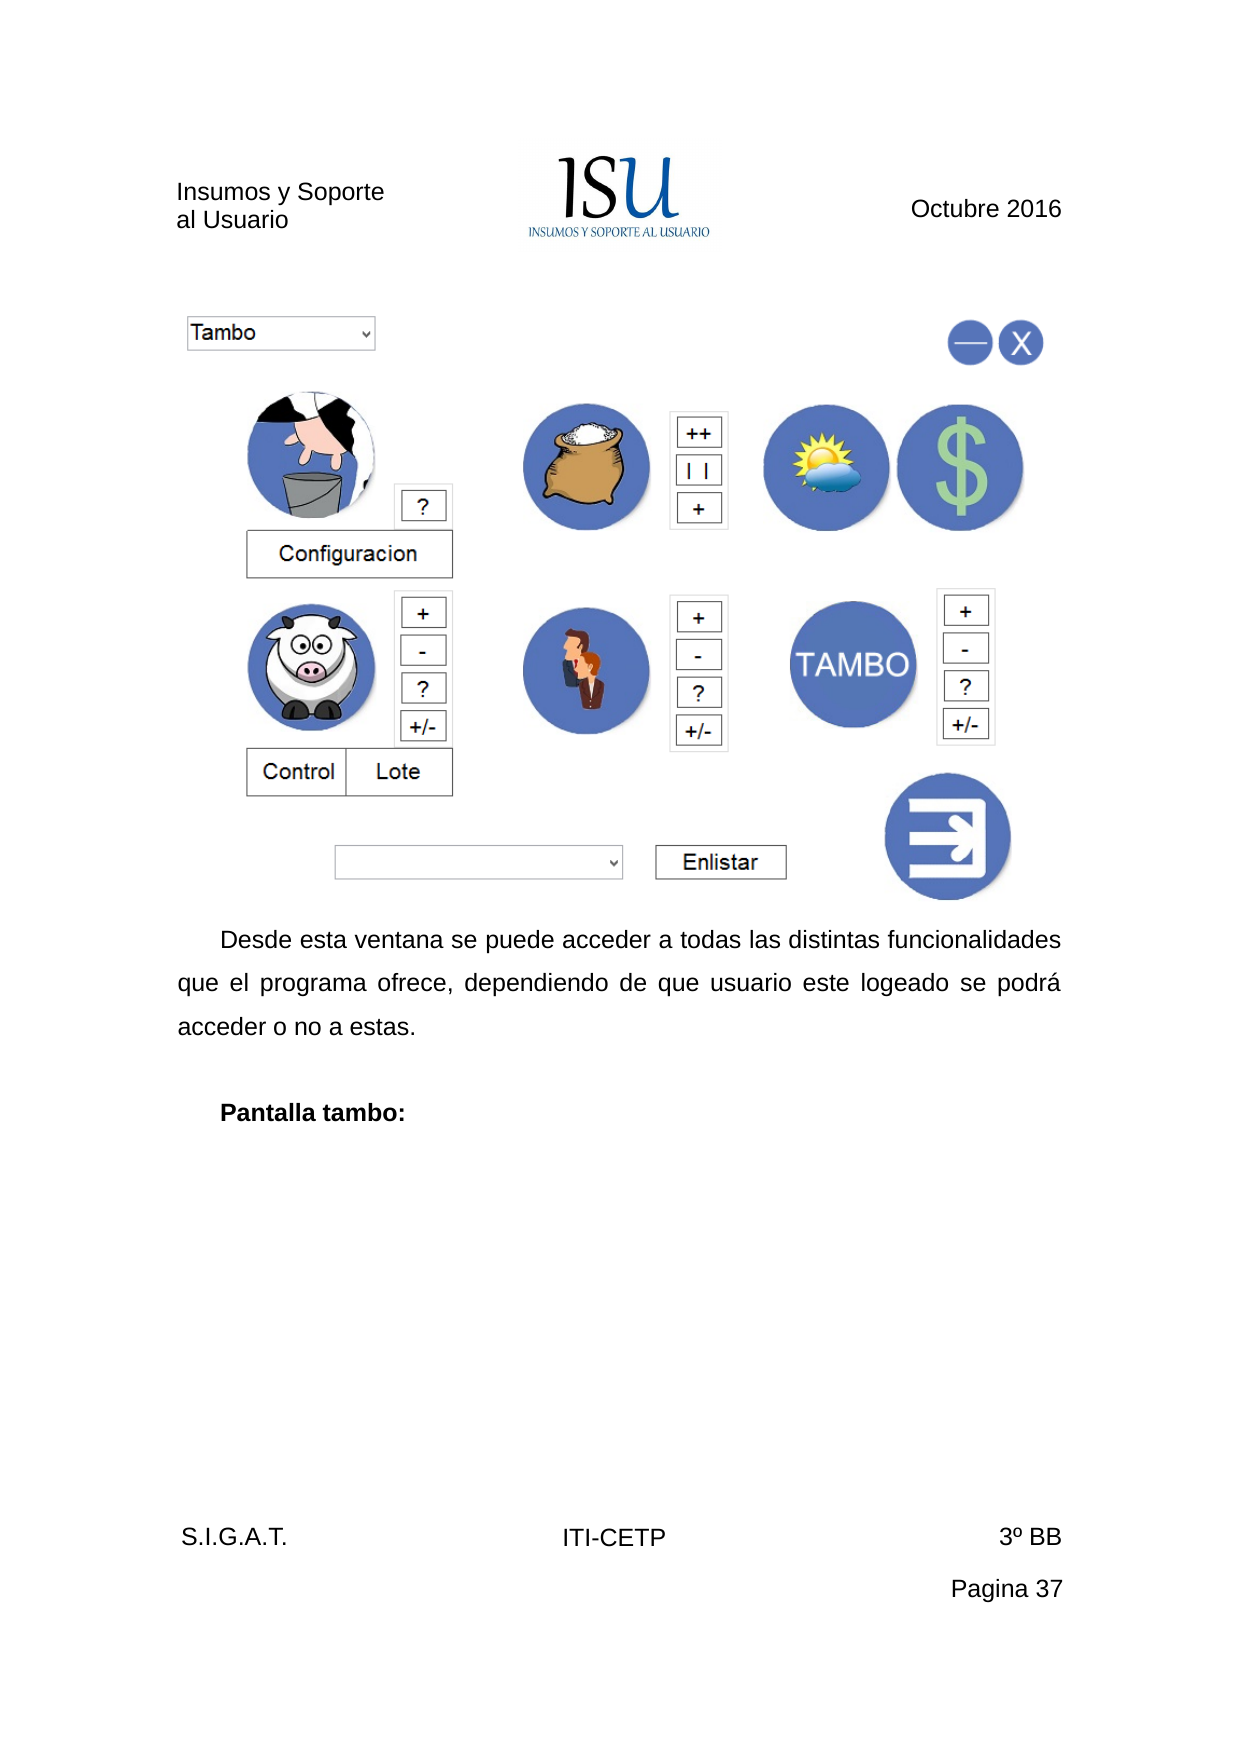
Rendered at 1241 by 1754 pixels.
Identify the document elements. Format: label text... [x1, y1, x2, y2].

text Pantalla tambo: [177, 1098, 1063, 1126]
picture [517, 138, 723, 252]
text Desde esta ventana se puede acceder a todas las distintas funcionalidades que el programa ofrece, dependiendo de que usuario este logeado se podrá acceder o no a estas. [177, 313, 1063, 1040]
